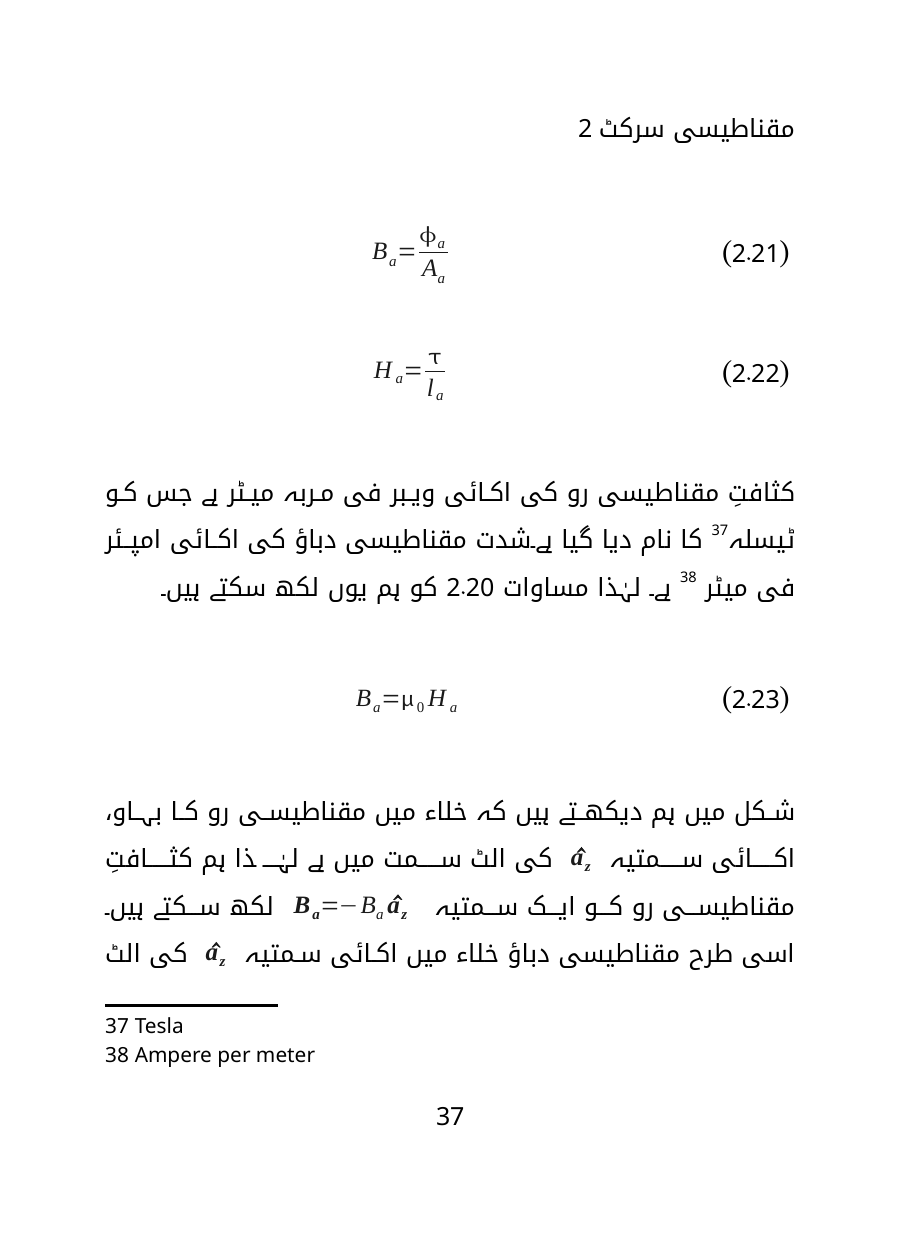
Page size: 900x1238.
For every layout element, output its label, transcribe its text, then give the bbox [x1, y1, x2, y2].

table_header (2.21) [705, 216, 795, 304]
table_header [105, 339, 705, 423]
text شکل میں ہم دیکھتے ہیں کہ خلاء میں مقناطیسی رو کا بہاو، اکائی سمتیہکی الٹ سمت میں ہے لہٰذا ہم کثافتِ مقناطیسی رو کو ایک سمتیہ لکھ سکتے ہیں۔ اسی طرح مقناطیسی دباؤ خلاء میں اکائی سمتیہکی الٹ سمت میں دباؤ ڈال رہا ہے لہٰذا ہم مقناطیسی دباؤ کی شدت کو لکھ سکتے ہیں۔ لہٰذا اس مساوات کو یوں لکھا جا سکتا ہے۔ [105, 788, 795, 978]
table_header (2.22) [705, 339, 795, 423]
table_header [105, 671, 699, 742]
table_header [105, 216, 705, 304]
text Tesla [105, 1012, 795, 1040]
text کثافتِ مقناطیسی رو کی اکائی ویبر فی مربہ میٹر ہے جس کو ٹیسلہ کا نام دیا گیا ہے۔شدت مقناطیسی دباؤ کی اکائی امپئر فی میٹر ہے۔ لہٰذا مساوات 2.20 کو ہم یوں لکھ سکتے ہیں۔ [105, 469, 795, 611]
table_header (2.23) [699, 671, 795, 742]
text Ampere per meter [105, 1040, 795, 1068]
